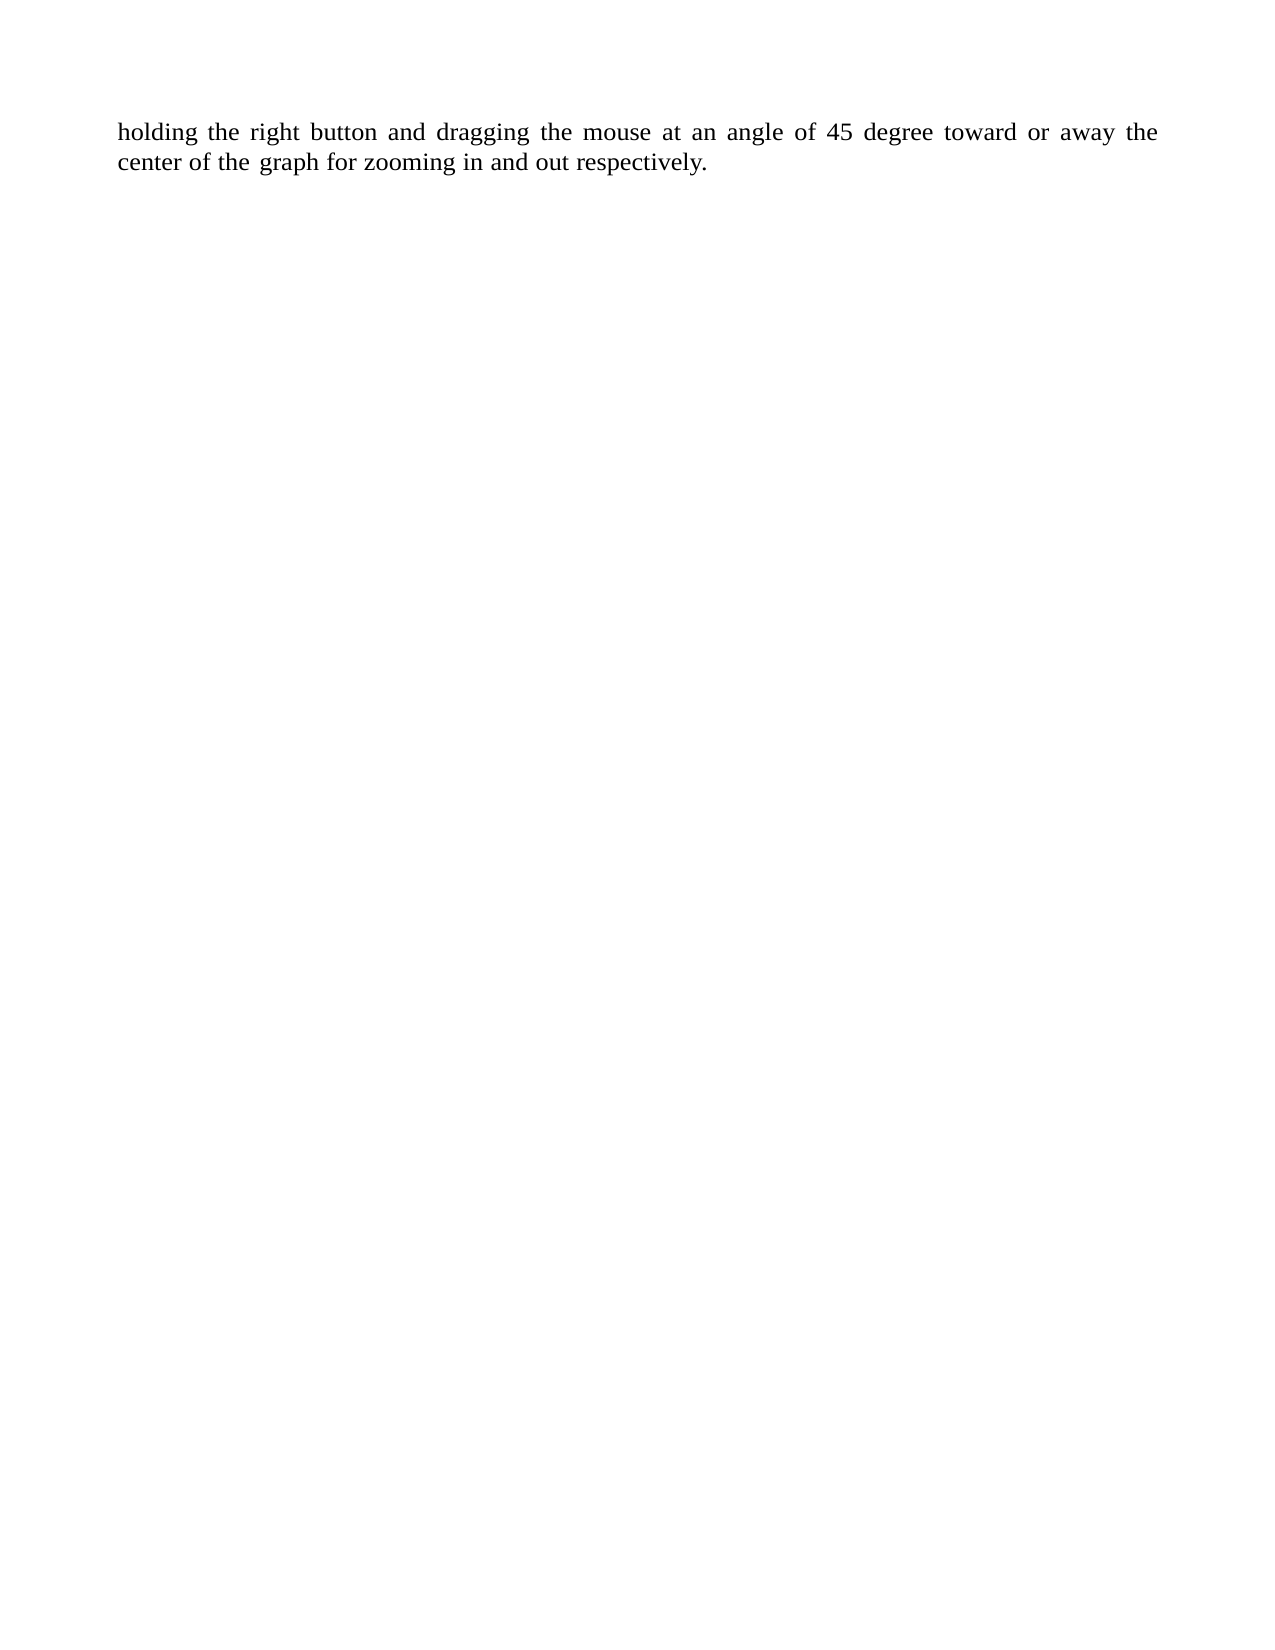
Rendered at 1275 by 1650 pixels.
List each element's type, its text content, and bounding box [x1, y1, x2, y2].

text holding the right button and dragging the mouse at an angle of 45 degree toward or away the center of the graph for zooming in and out respectively. [117, 117, 1158, 175]
